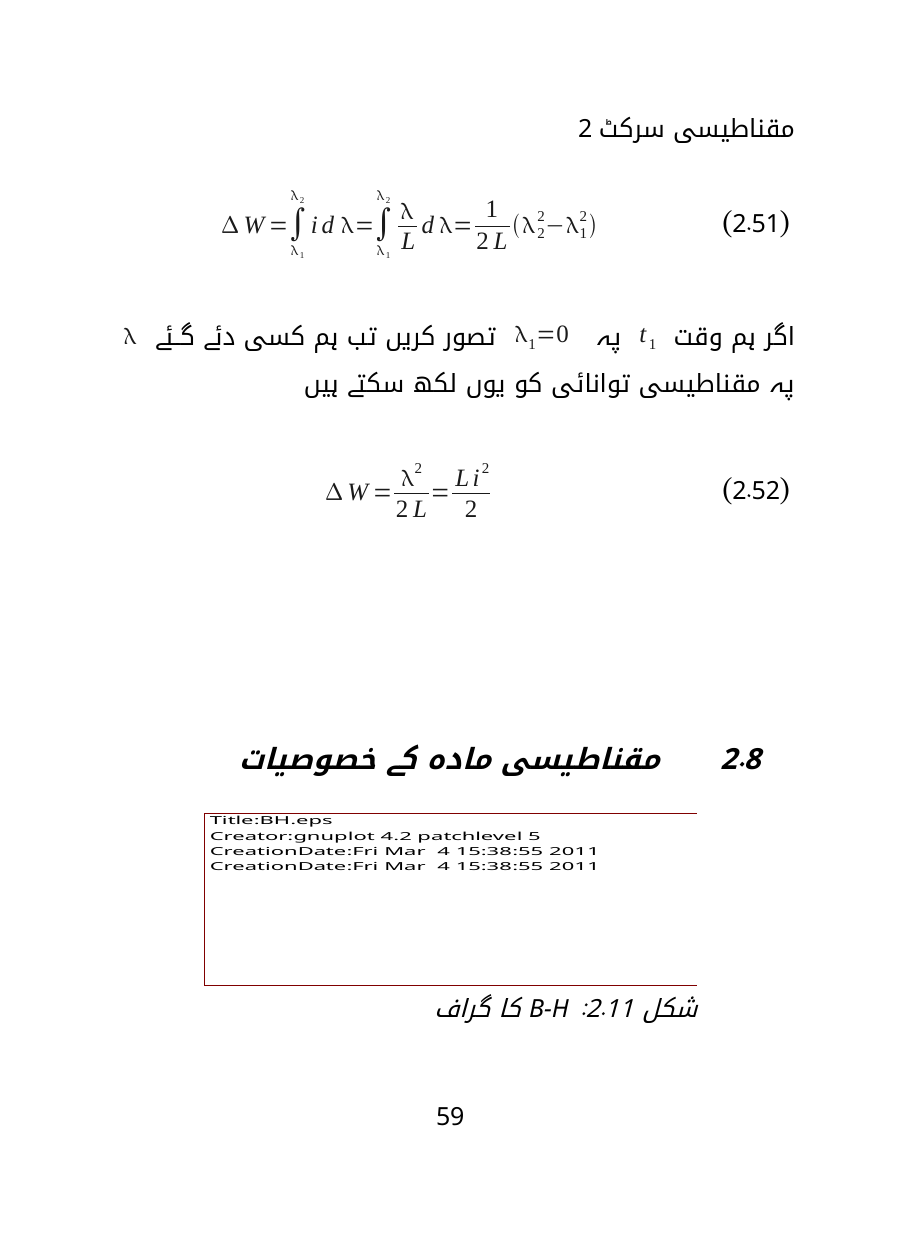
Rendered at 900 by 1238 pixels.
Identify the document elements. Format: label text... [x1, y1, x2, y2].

text شکل 2.11: B-H کا گراف [203, 812, 697, 1033]
table_header [105, 183, 704, 279]
table_header (2.51) [705, 183, 795, 279]
text اگر ہم وقتپہ تصور کریں تب ہم کسی دئے گئےپہ مقناطیسی توانائی کو یوں لکھ سکتے ہیں [105, 313, 795, 408]
subtitle مقناطیسی مادہ کے خصوصیات [105, 732, 720, 787]
table_header [105, 454, 703, 541]
table_header (2.52) [703, 454, 795, 541]
